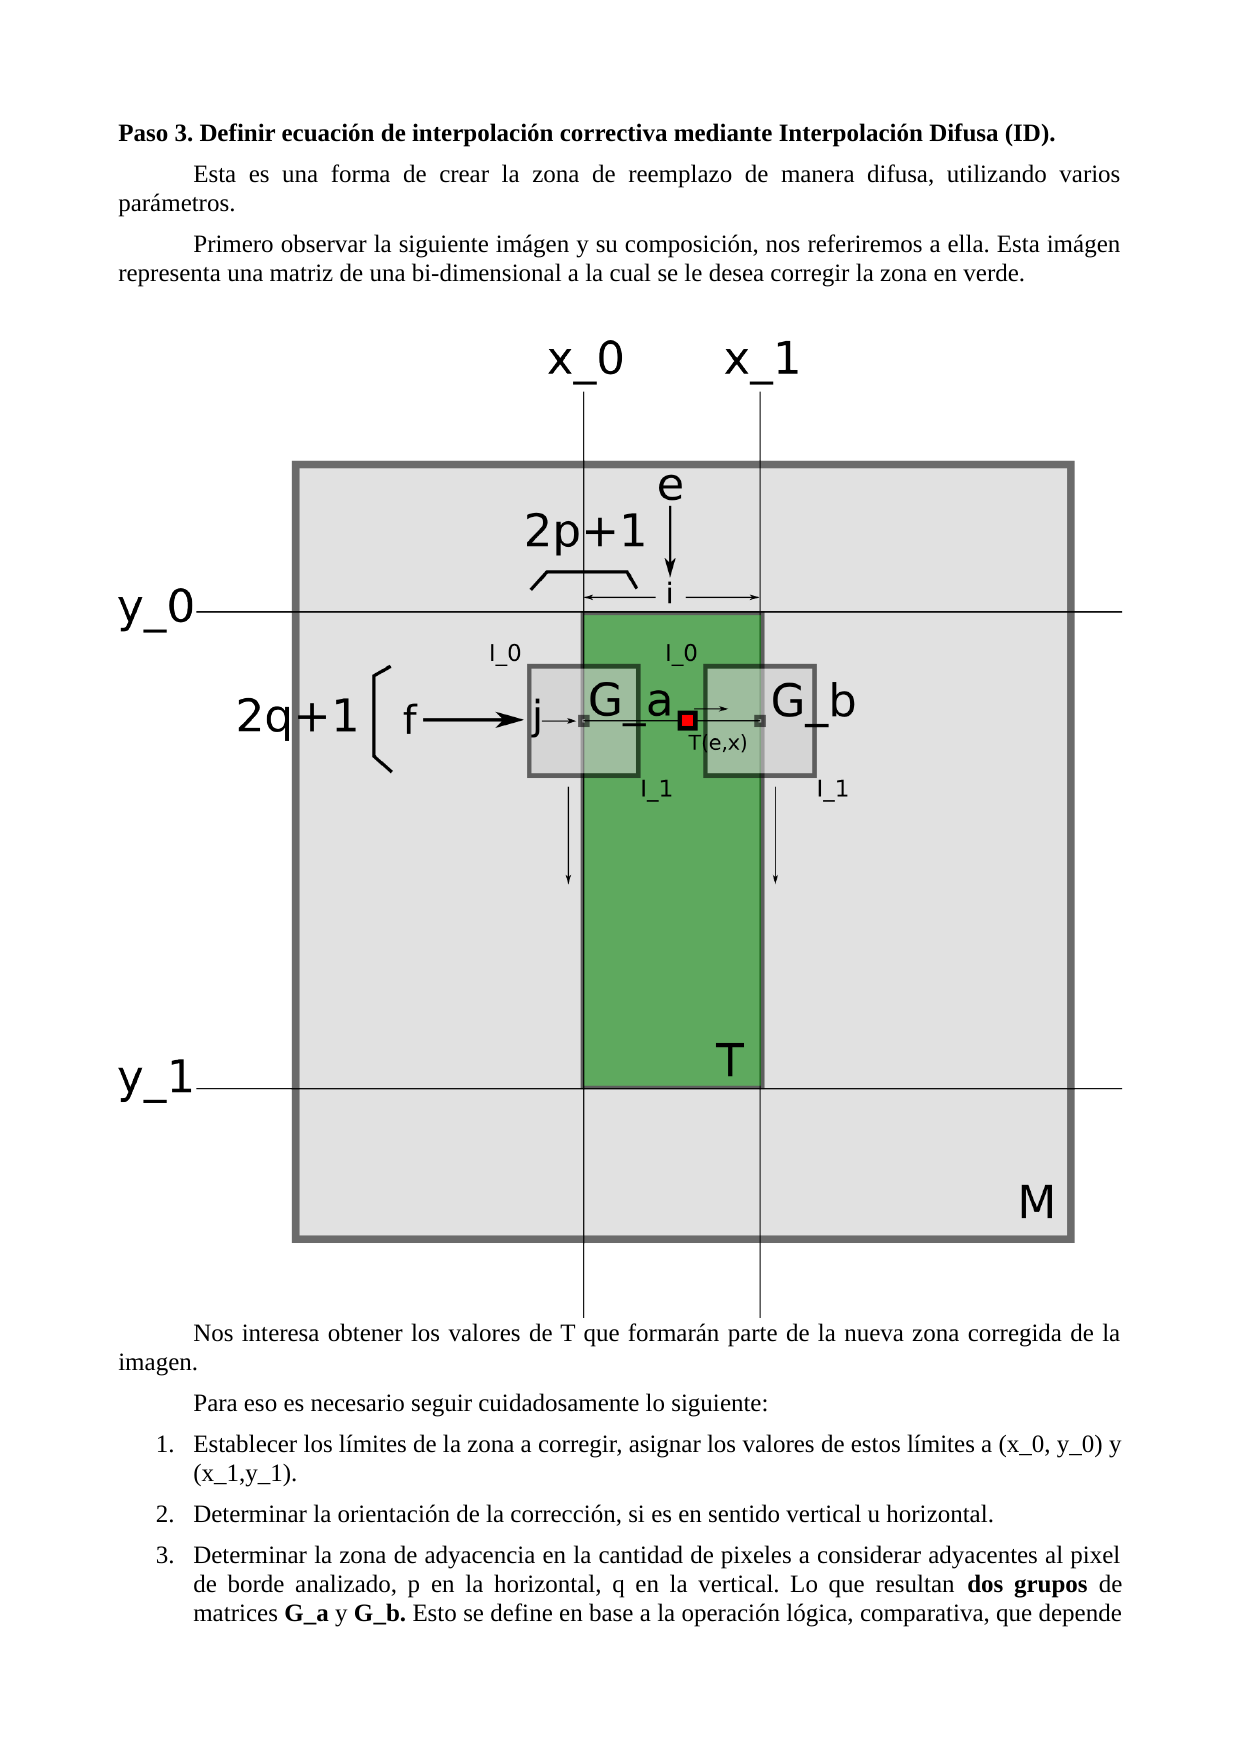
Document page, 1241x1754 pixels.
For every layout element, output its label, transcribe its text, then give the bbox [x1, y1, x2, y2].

text Esta es una forma de crear la zona de reemplazo de manera difusa, utilizando varios parámetros. [118, 159, 1122, 217]
text Nos interesa obtener los valores de T que formarán parte de la nueva zona corregida de la imagen. [118, 1318, 1122, 1376]
list Determinar la zona de adyacencia en la cantidad de pixeles a considerar adyacentes al pixel de borde analizado, p en la horizontal, q en la vertical. Lo que resultan dos grupos de matrices G_a y G_b. Esto se define en base a la operación lógica, comparativa, que depende [156, 1541, 1122, 1627]
list Establecer los límites de la zona a corregir, asignar los valores de estos límites a (x_0, y_0) y (x_1,y_1). [156, 1429, 1122, 1487]
text Primero observar la siguiente imágen y su composición, nos referiremos a ella. Esta imágen representa una matriz de una bi-dimensional a la cual se le desea corregir la zona en verde. [118, 229, 1122, 287]
list Determinar la orientación de la corrección, si es en sentido vertical u horizontal. [156, 1499, 1122, 1528]
text Paso 3. Definir ecuación de interpolación correctiva mediante Interpolación Difusa (ID). [118, 118, 1122, 147]
text Para eso es necesario seguir cuidadosamente lo siguiente: [118, 1388, 1122, 1417]
picture [118, 340, 1123, 1318]
